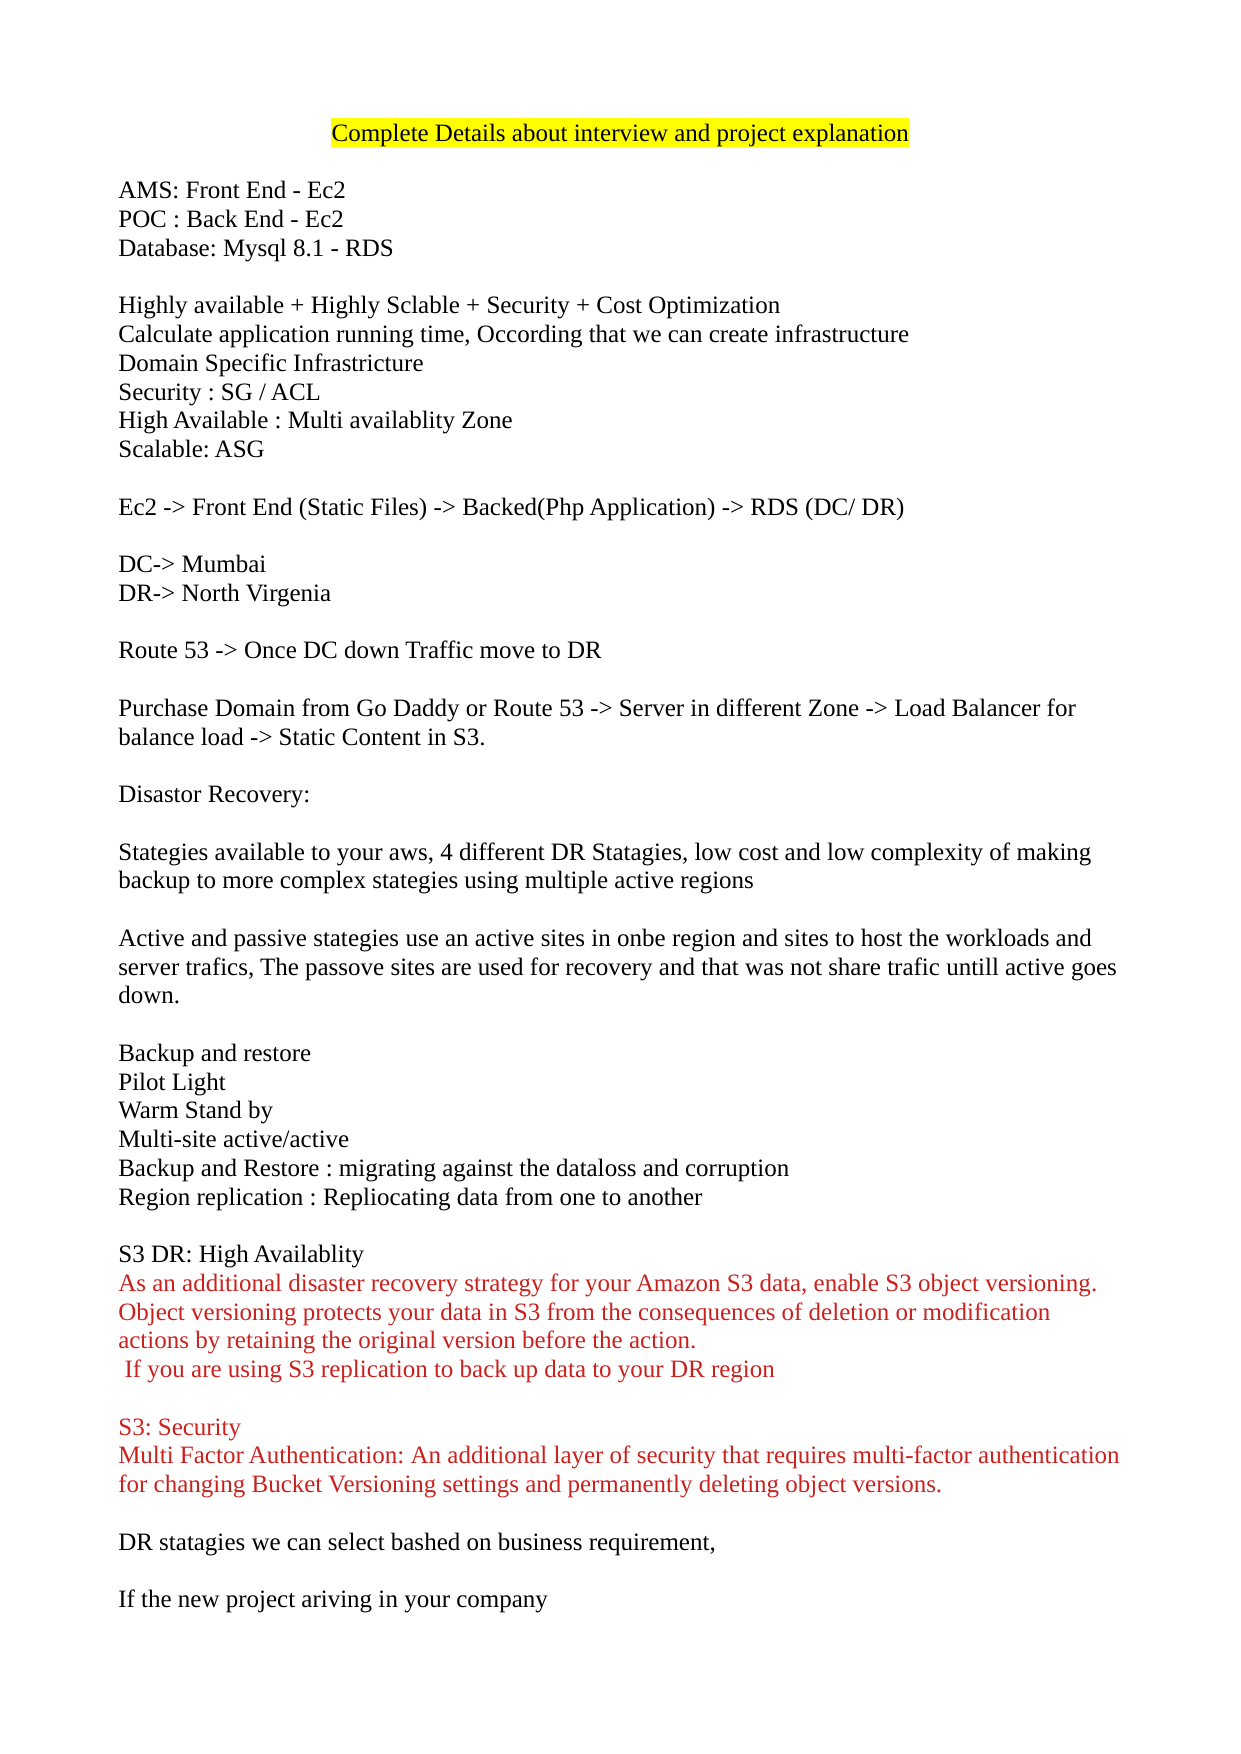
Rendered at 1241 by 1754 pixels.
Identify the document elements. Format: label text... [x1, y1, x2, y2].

text Domain Specific Infrastricture [118, 348, 1122, 377]
text DR statagies we can select bashed on business requirement, [118, 1527, 1122, 1556]
text DR-> North Virgenia [118, 578, 1122, 607]
text Active and passive stategies use an active sites in onbe region and sites to host the workloads and server trafics, The passove sites are used for recovery and that was not share trafic untill active goes down. [118, 923, 1122, 1009]
text Multi Factor Authentication: An additional layer of security that requires multi-factor authentication for changing Bucket Versioning settings and permanently deleting object versions. [118, 1441, 1122, 1498]
text Backup and restore [118, 1038, 1122, 1067]
text DC-> Mumbai [118, 549, 1122, 578]
text Object versioning protects your data in S3 from the consequences of deletion or modification actions by retaining the original version before the action. [118, 1297, 1122, 1354]
text Warm Stand by [118, 1096, 1122, 1124]
text As an additional disaster recovery strategy for your Amazon S3 data, enable S3 object versioning. [118, 1268, 1122, 1297]
text If you are using S3 replication to back up data to your DR region [118, 1354, 1122, 1383]
text POC : Back End - Ec2 [118, 204, 1122, 233]
text Database: Mysql 8.1 - RDS [118, 233, 1122, 262]
text Stategies available to your aws, 4 different DR Statagies, low cost and low complexity of making backup to more complex stategies using multiple active regions [118, 837, 1122, 894]
text Security : SG / ACL [118, 377, 1122, 406]
text If the new project ariving in your company [118, 1584, 1122, 1613]
text High Available : Multi availablity Zone [118, 406, 1122, 434]
text Scalable: ASG [118, 434, 1122, 463]
text Region replication : Repliocating data from one to another [118, 1182, 1122, 1211]
text Highly available + Highly Sclable + Security + Cost Optimization [118, 291, 1122, 319]
text Purchase Domain from Go Daddy or Route 53 -> Server in different Zone -> Load Balancer for balance load -> Static Content in S3. [118, 693, 1122, 751]
text S3: Security [118, 1412, 1122, 1441]
text Backup and Restore : migrating against the dataloss and corruption [118, 1153, 1122, 1182]
text Disastor Recovery: [118, 779, 1122, 808]
text Complete Details about interview and project explanation [118, 118, 1122, 147]
text Multi-site active/active [118, 1124, 1122, 1153]
text AMS: Front End - Ec2 [118, 176, 1122, 204]
text S3 DR: High Availablity [118, 1239, 1122, 1268]
text Calculate application running time, Occording that we can create infrastructure [118, 319, 1122, 348]
text Ec2 -> Front End (Static Files) -> Backed(Php Application) -> RDS (DC/ DR) [118, 492, 1122, 521]
text Route 53 -> Once DC down Traffic move to DR [118, 636, 1122, 664]
text Pilot Light [118, 1067, 1122, 1096]
